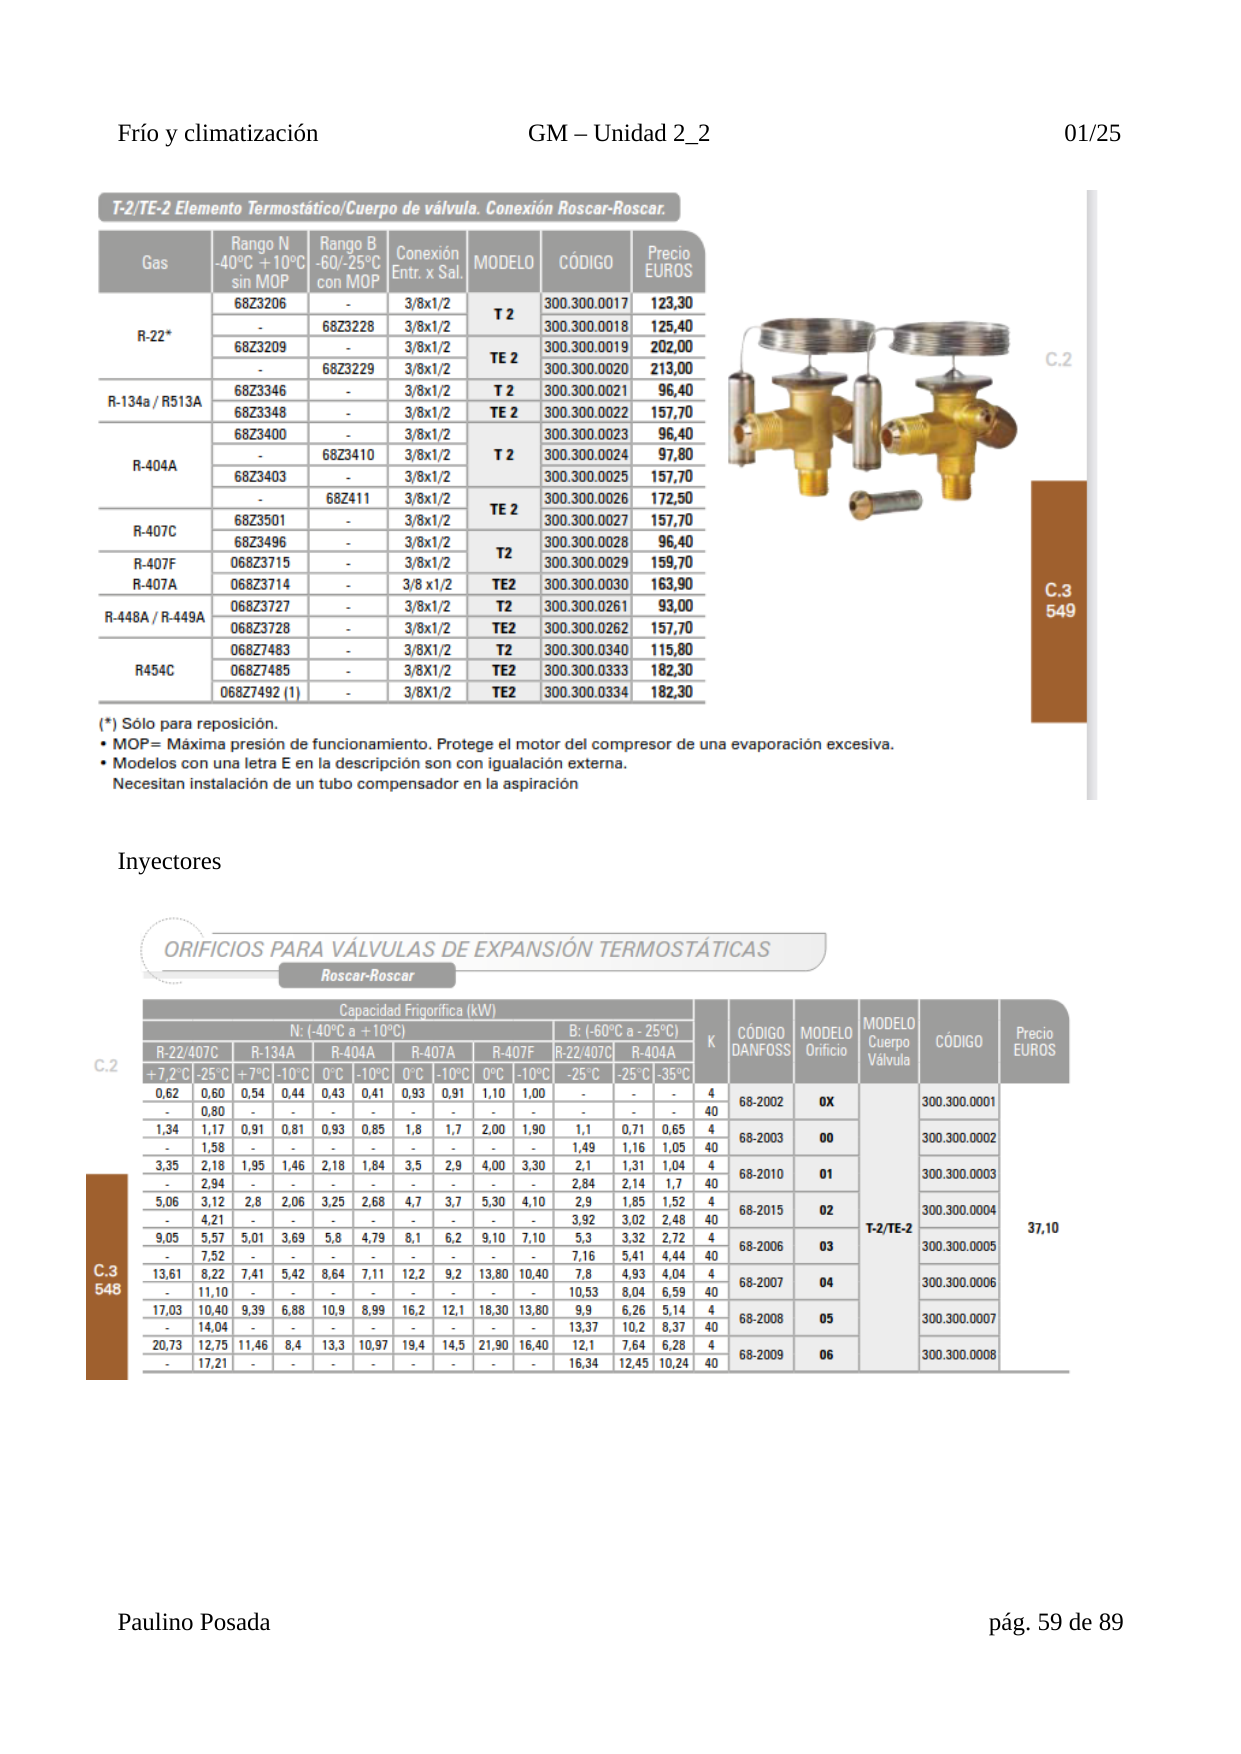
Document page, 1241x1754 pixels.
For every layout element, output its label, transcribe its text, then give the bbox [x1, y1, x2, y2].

picture [86, 910, 1091, 1380]
picture [93, 190, 1098, 800]
text Inyectores [117, 846, 1123, 875]
